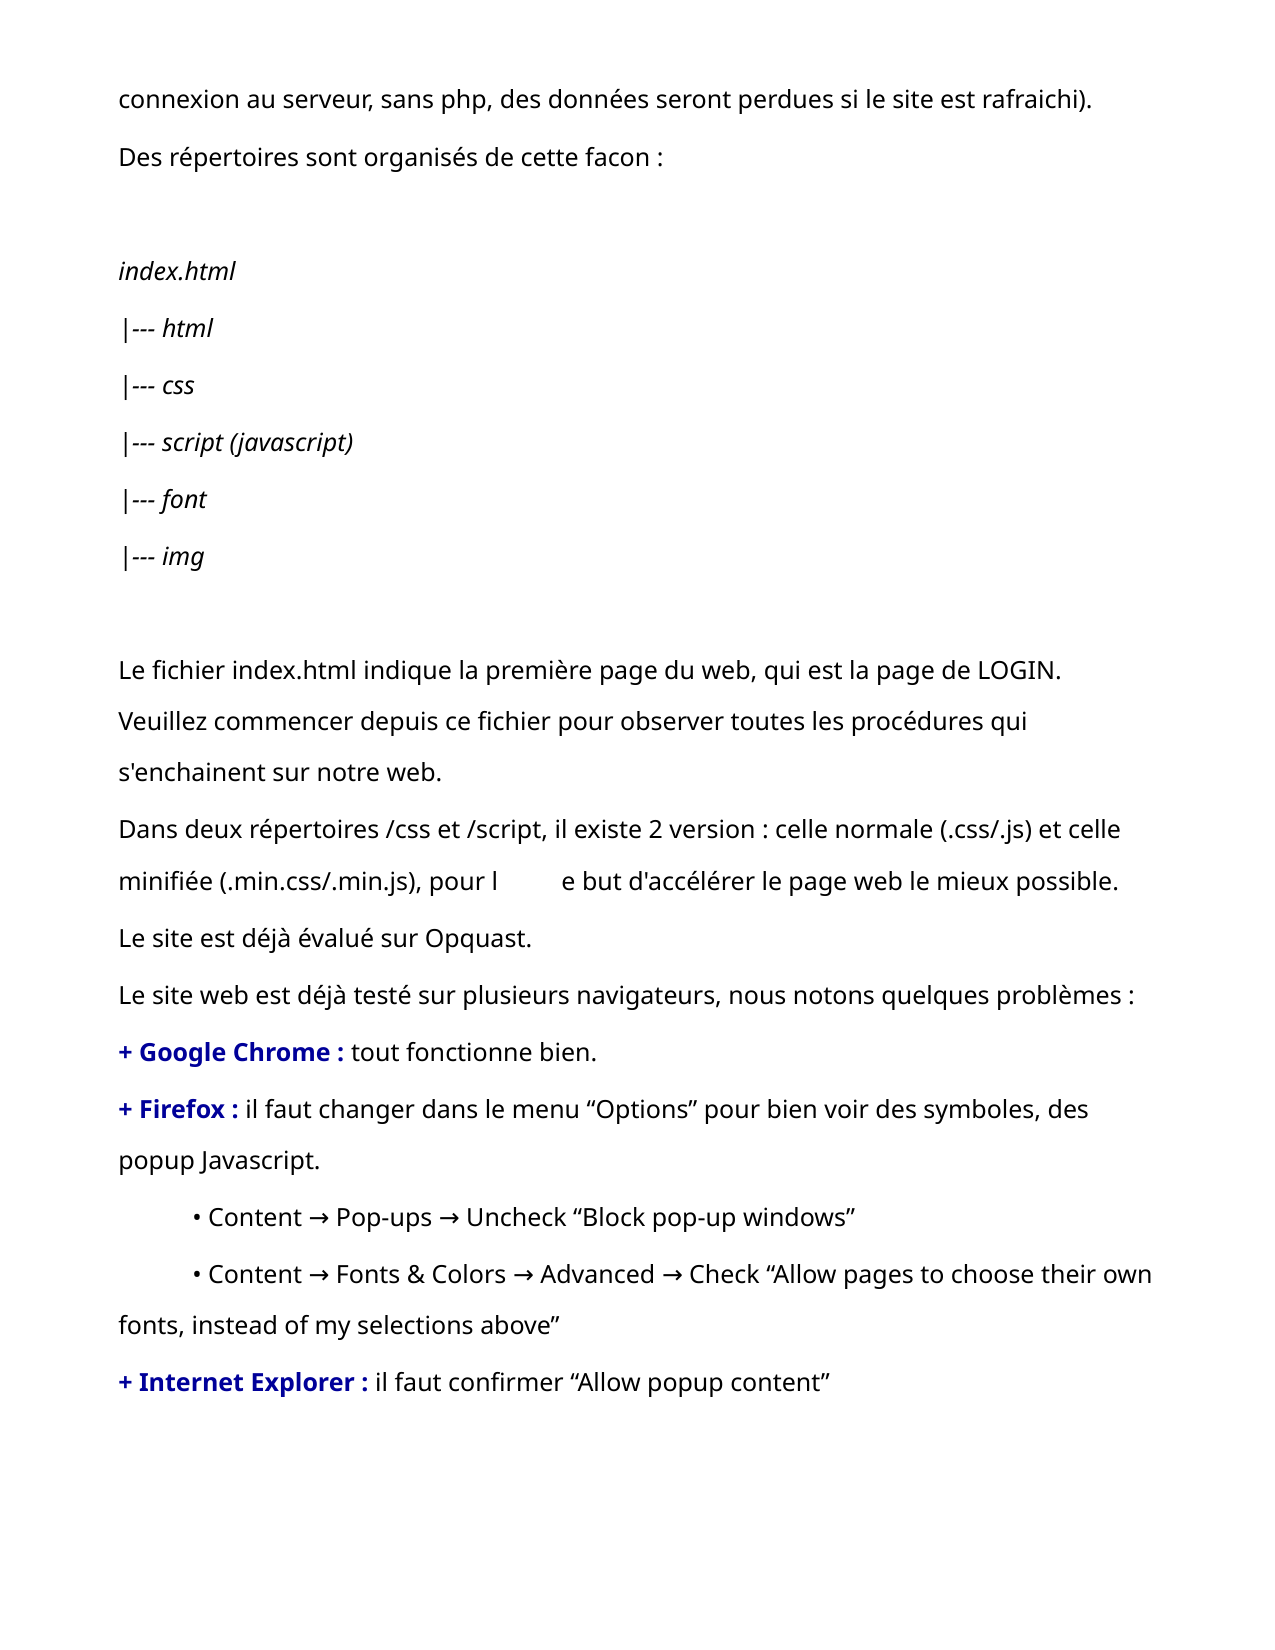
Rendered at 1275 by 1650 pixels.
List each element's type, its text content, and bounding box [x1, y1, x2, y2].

text + Google Chrome : tout fonctionne bien. [118, 1034, 1157, 1068]
text + Internet Explorer : il faut confirmer “Allow popup content” [118, 1365, 1157, 1399]
text connexion au serveur, sans php, des données seront perdues si le site est rafraichi). [118, 82, 1157, 116]
text • Content → Fonts & Colors → Advanced → Check “Allow pages to choose their own fonts, instead of my selections above” [118, 1257, 1157, 1342]
text |--- script (javascript) [118, 424, 1157, 459]
text |--- img [118, 539, 1157, 573]
text index.html [118, 253, 1157, 287]
text Des répertoires sont organisés de cette facon : [118, 139, 1157, 173]
text + Firefox : il faut changer dans le menu “Options” pour bien voir des symboles, des popup Javascript. [118, 1091, 1157, 1177]
text Le site est déjà évalué sur Opquast. [118, 920, 1157, 954]
text Le site web est déjà testé sur plusieurs navigateurs, nous notons quelques problèmes : [118, 977, 1157, 1011]
text |--- html [118, 310, 1157, 344]
text |--- css [118, 367, 1157, 402]
text Dans deux répertoires /css et /script, il existe 2 version : celle normale (.css/.js) et celle minifiée (.min.css/.min.js), pour l e but d'accélérer le page web le mieux possible. [118, 812, 1157, 897]
text • Content → Pop-ups → Uncheck “Block pop-up windows” [118, 1199, 1157, 1234]
text Le fichier index.html indique la première page du web, qui est la page de LOGIN. Veuillez commencer depuis ce fichier pour observer toutes les procédures qui s'enchainent sur notre web. [118, 653, 1157, 789]
text |--- font [118, 482, 1157, 516]
